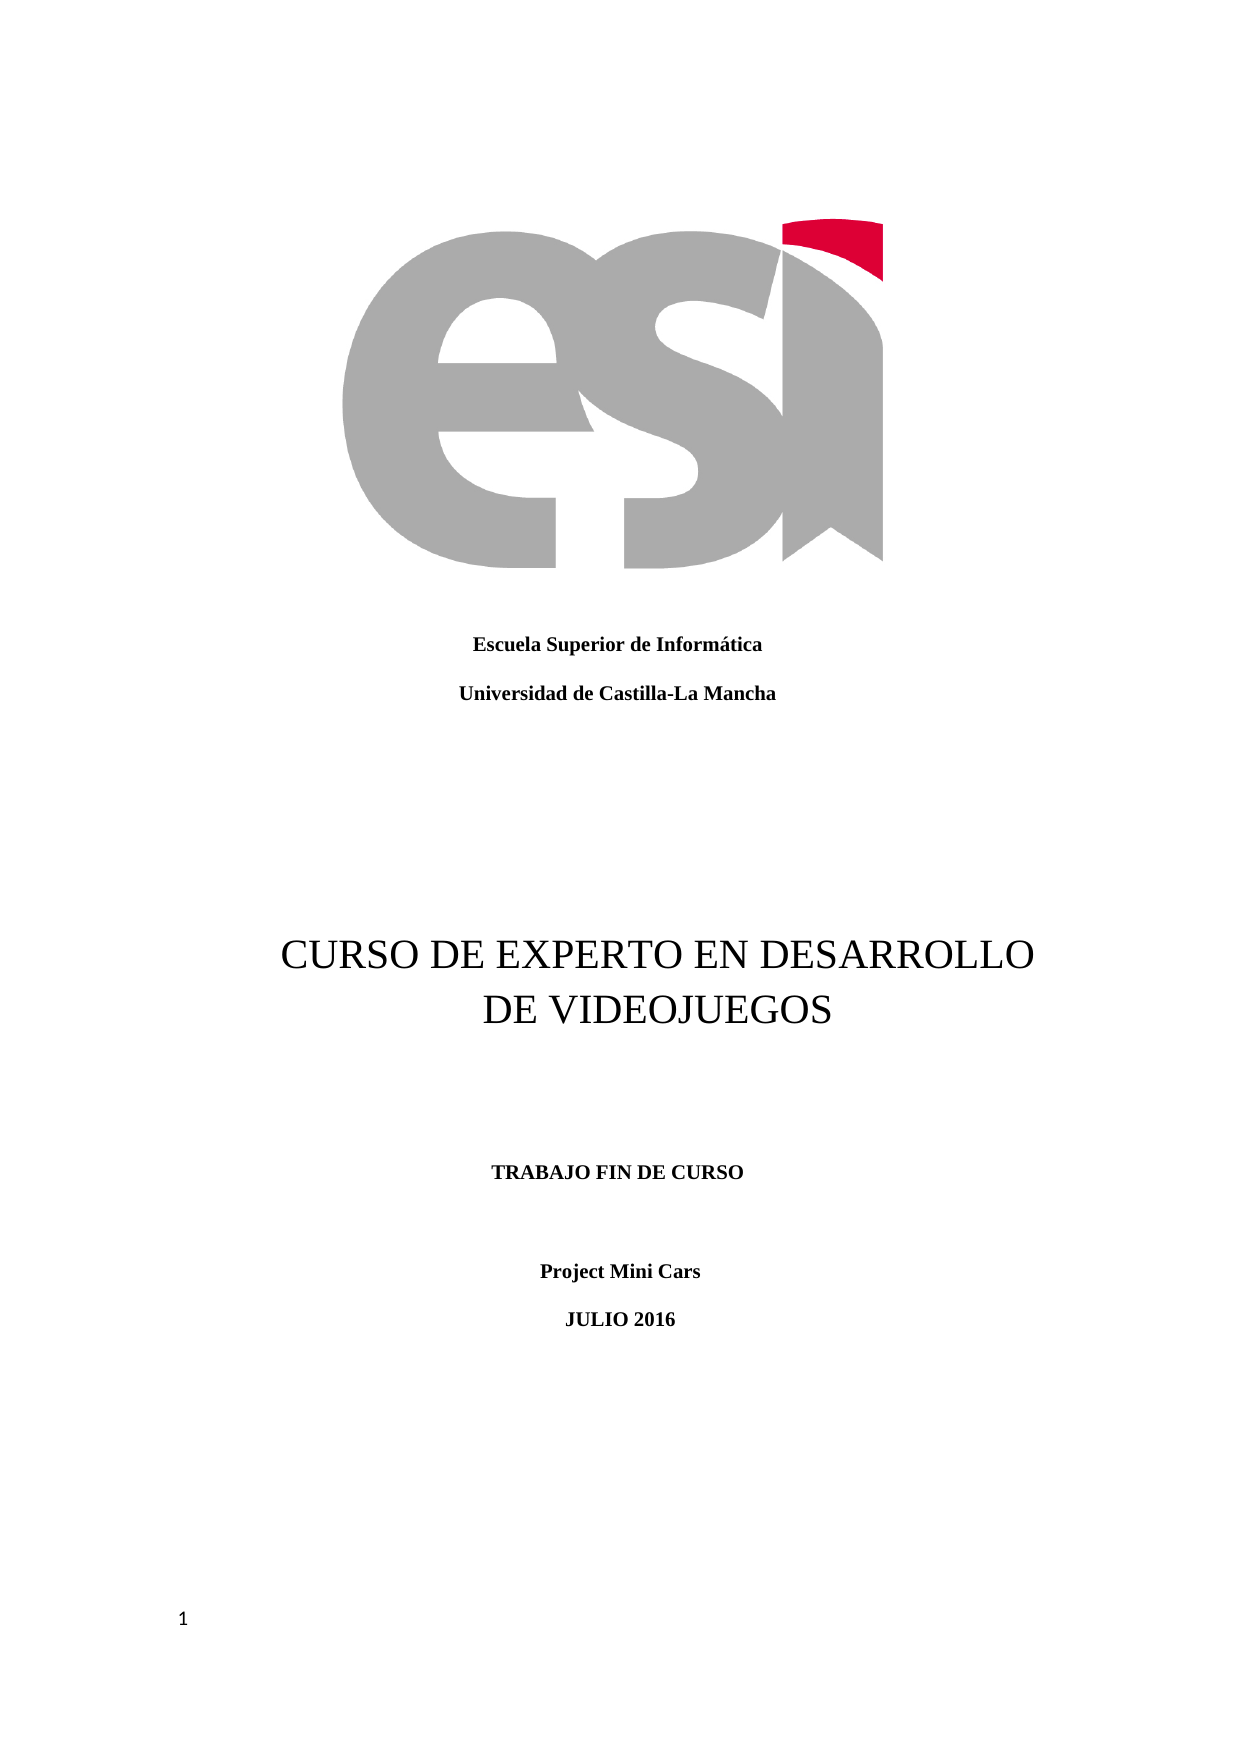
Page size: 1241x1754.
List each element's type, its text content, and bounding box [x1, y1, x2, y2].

list CURSO DE EXPERTO EN DESARROLLO [252, 929, 1063, 977]
text Universidad de Castilla-La Mancha [177, 681, 1063, 705]
text TRABAJO FIN DE CURSO [177, 1160, 1063, 1184]
text Project Mini Cars [177, 1258, 1063, 1283]
list DE VIDEOJUEGOS [252, 984, 1063, 1032]
picture [291, 170, 949, 608]
text Escuela Superior de Informática [177, 632, 1063, 656]
text JULIO 2016 [177, 1307, 1063, 1331]
